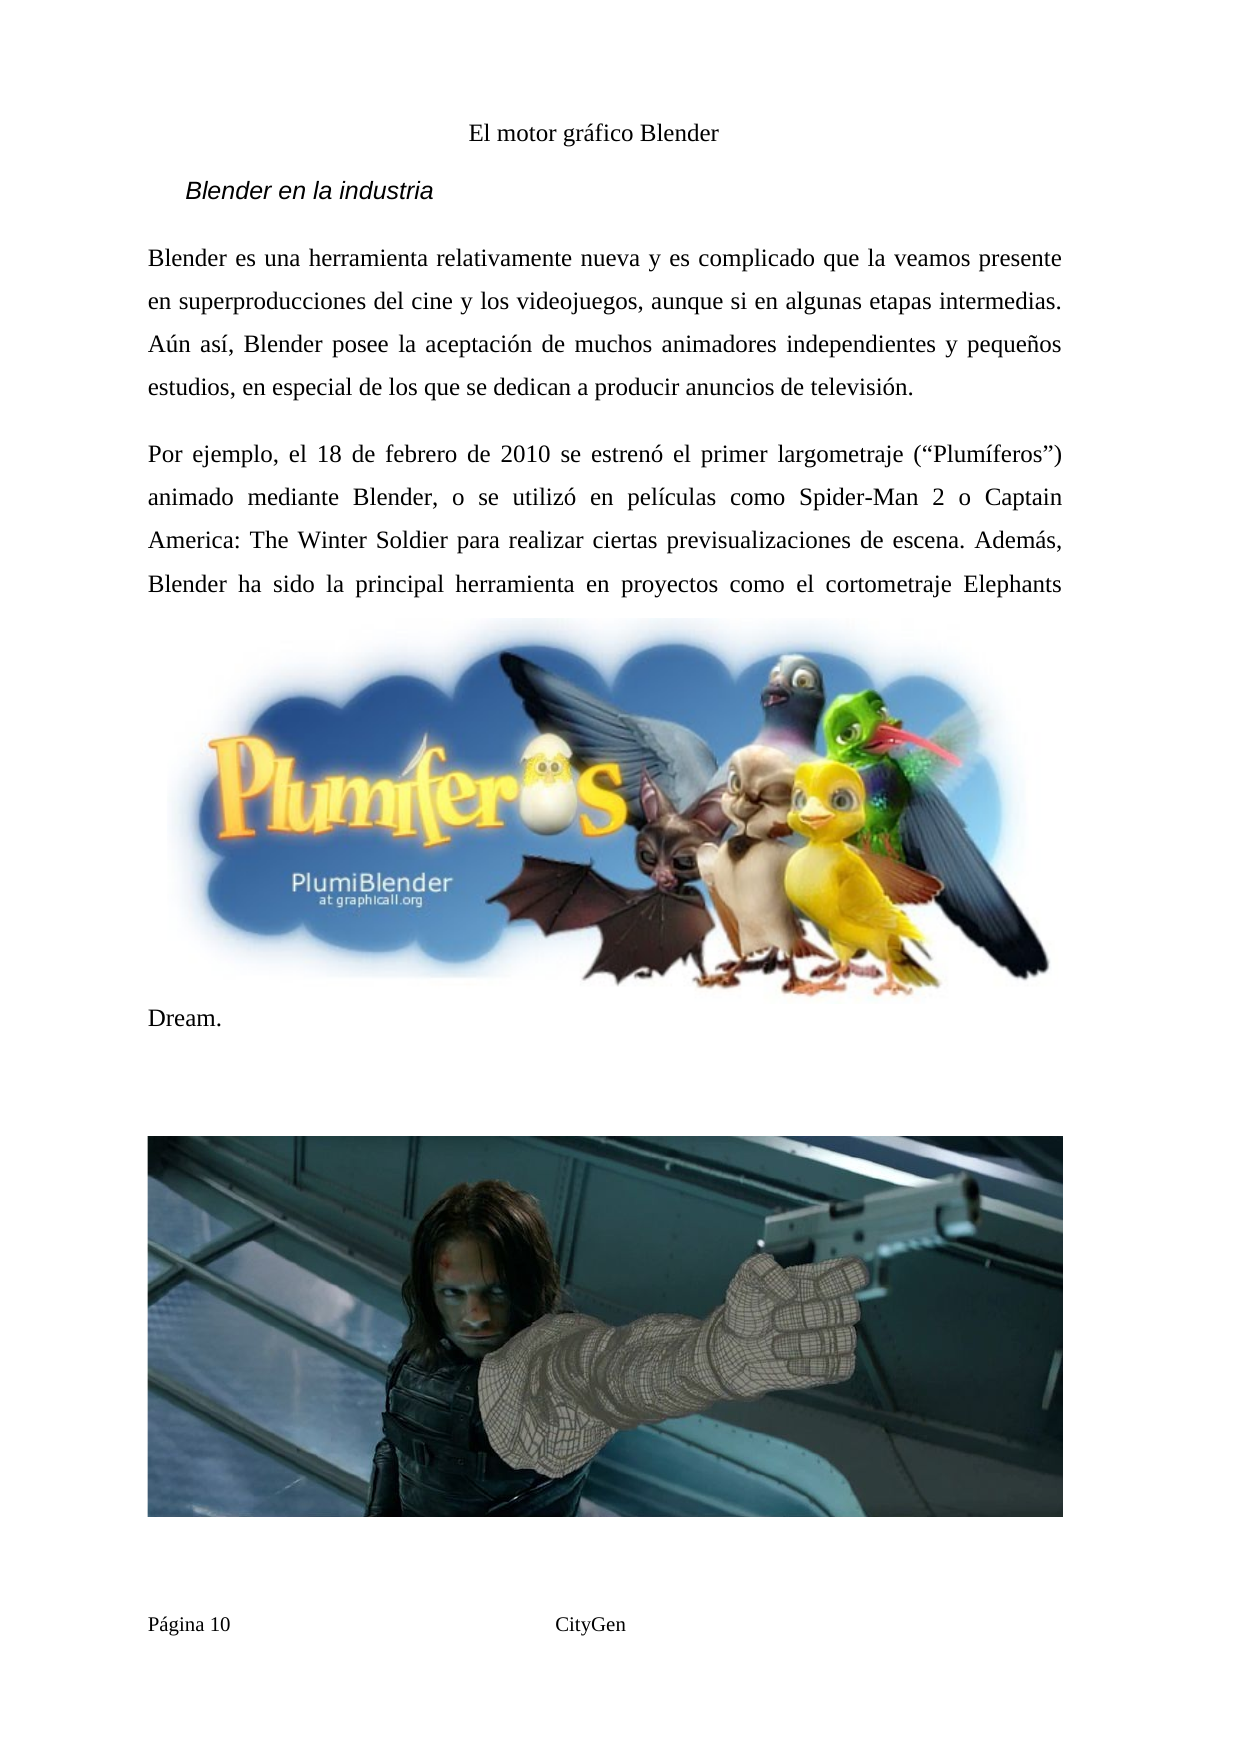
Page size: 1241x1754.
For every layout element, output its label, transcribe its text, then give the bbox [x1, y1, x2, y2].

picture [166, 618, 1059, 1004]
subtitle Blender en la industria [148, 176, 1063, 205]
text Blender es una herramienta relativamente nueva y es complicado que la veamos presente en superproducciones del cine y los videojuegos, aunque si en algunas etapas intermedias. Aún así, Blender posee la aceptación de muchos animadores independientes y pequeños estudios, en especial de los que se dedican a producir anuncios de televisión. [148, 243, 1063, 401]
picture [147, 1136, 1063, 1517]
text Por ejemplo, el 18 de febrero de 2010 se estrenó el primer largometraje (“Plumíferos”) animado mediante Blender, o se utilizó en películas como Spider-Man 2 o Captain America: The Winter Soldier para realizar ciertas previsualizaciones de escena. Además, Blender ha sido la principal herramienta en proyectos como el cortometraje Elephants Dream. [148, 439, 1063, 1032]
